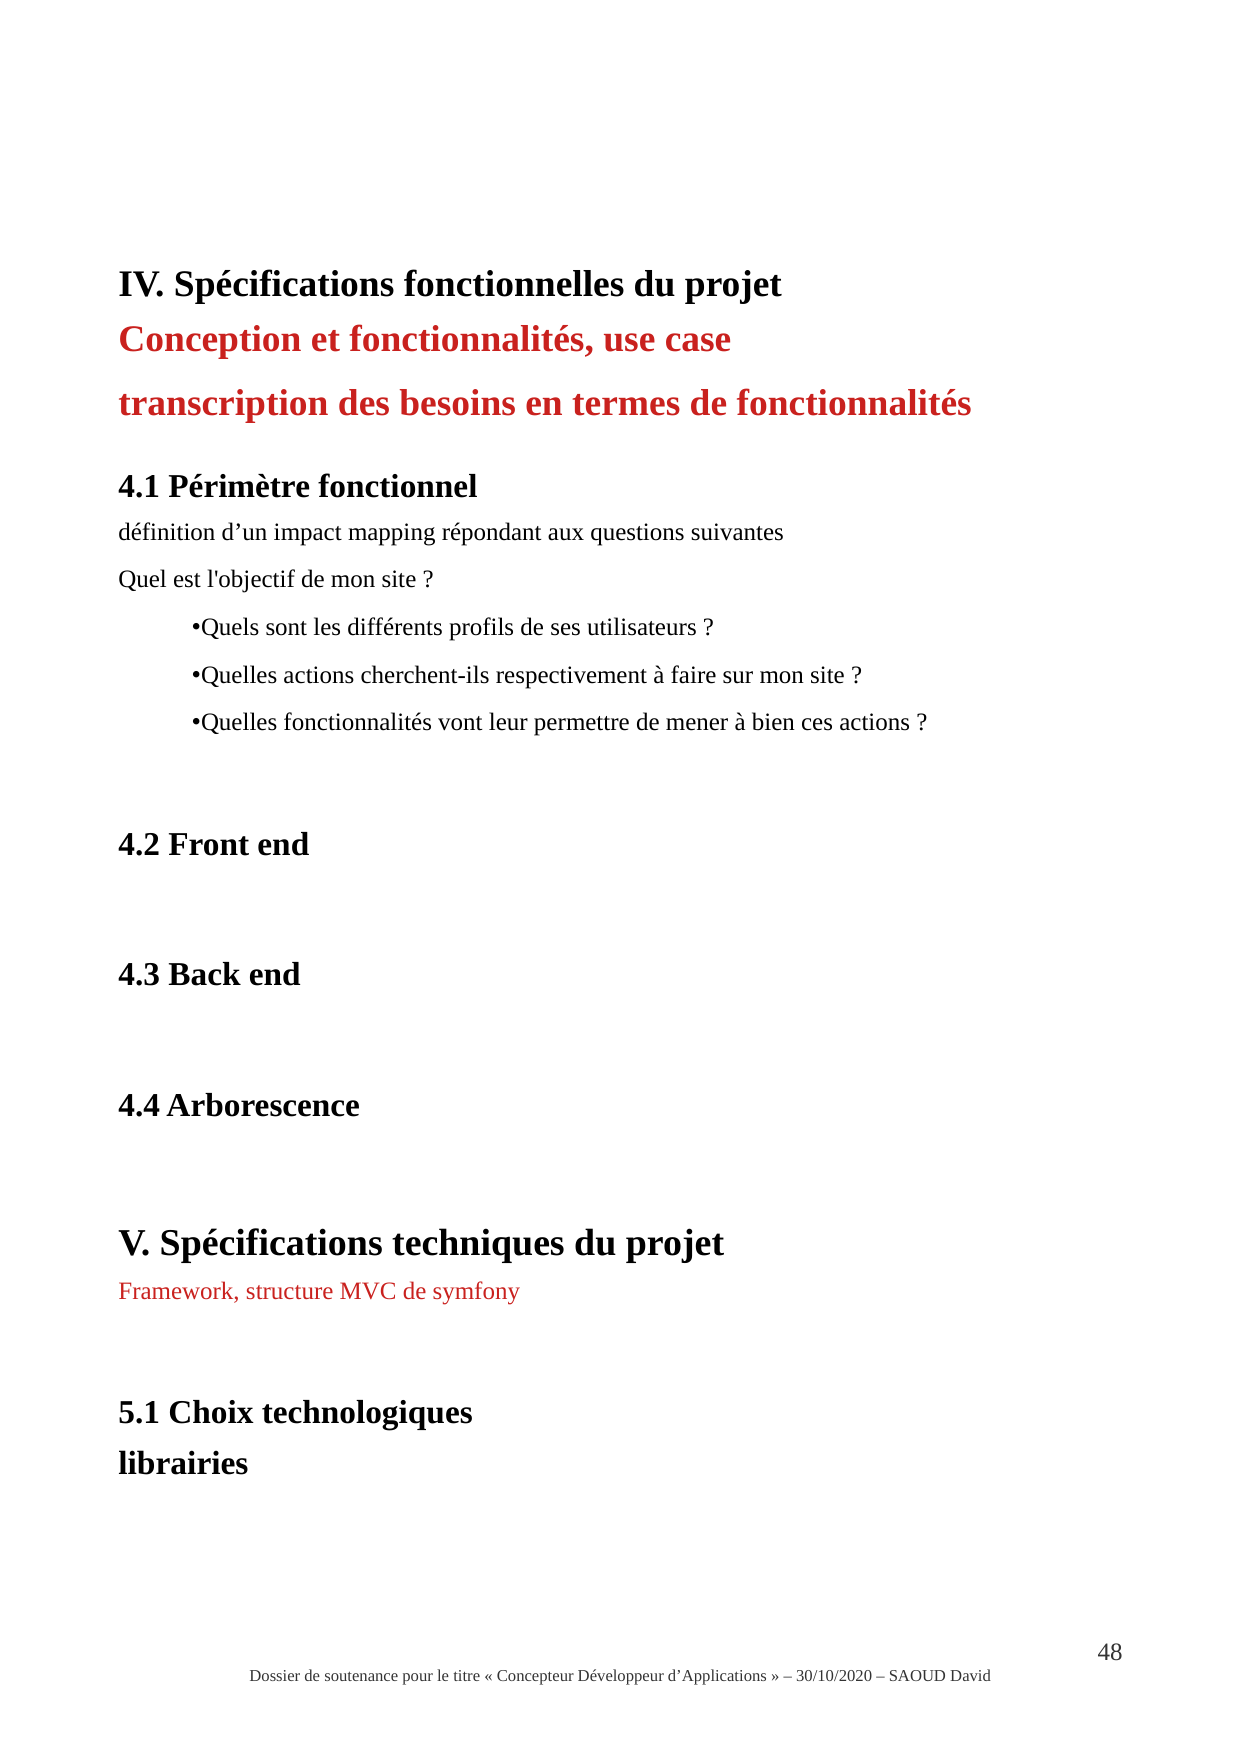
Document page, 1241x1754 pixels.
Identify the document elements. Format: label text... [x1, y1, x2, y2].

list Quelles fonctionnalités vont leur permettre de mener à bien ces actions ? [118, 707, 1122, 736]
subtitle V. Spécifications techniques du projet [118, 1220, 1122, 1263]
subtitle IV. Spécifications fonctionnelles du projet [118, 261, 1122, 304]
subtitle 4.1 Périmètre fonctionnel [118, 466, 1122, 504]
text librairies [118, 1443, 1122, 1481]
subtitle 4.2 Front end [118, 824, 1122, 862]
subtitle 5.1 Choix technologiques [118, 1392, 1122, 1430]
list Quels sont les différents profils de ses utilisateurs ? [118, 612, 1122, 641]
text transcription des besoins en termes de fonctionnalités [118, 381, 1122, 424]
text Quel est l'objectif de mon site ? [118, 564, 1122, 593]
subtitle 4.4 Arborescence [118, 1085, 1122, 1123]
text Conception et fonctionnalités, use case [118, 317, 1122, 360]
text définition d’un impact mapping répondant aux questions suivantes [118, 517, 1122, 545]
subtitle 4.3 Back end [118, 954, 1122, 993]
list Quelles actions cherchent-ils respectivement à faire sur mon site ? [118, 660, 1122, 688]
text Framework, structure MVC de symfony [118, 1276, 1122, 1305]
